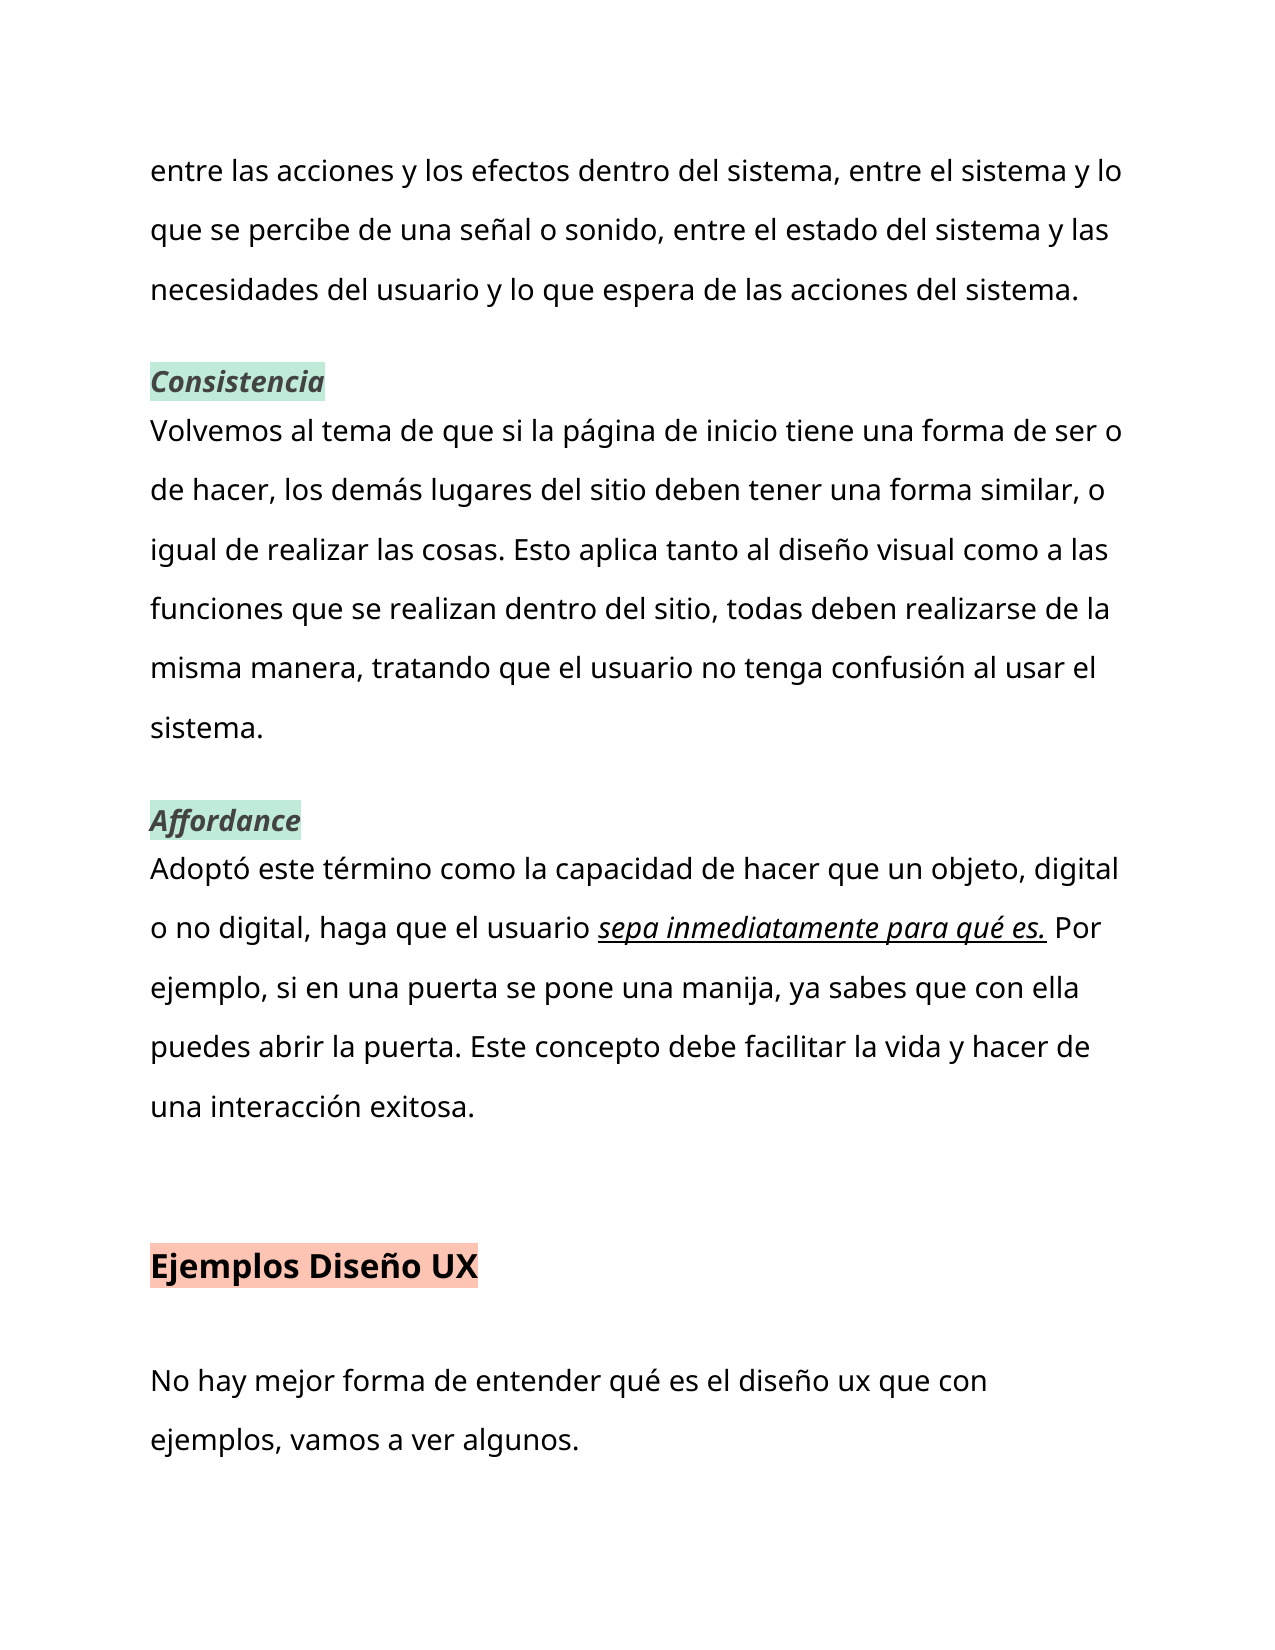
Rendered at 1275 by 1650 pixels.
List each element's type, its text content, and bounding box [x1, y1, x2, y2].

text entre las acciones y los efectos dentro del sistema, entre el sistema y lo que se percibe de una señal o sonido, entre el estado del sistema y las necesidades del usuario y lo que espera de las acciones del sistema. [150, 150, 1125, 309]
subtitle Consistencia [325, 362, 1125, 401]
text Adoptó este término como la capacidad de hacer que un objeto, digital o no digital, haga que el usuario sepa inmediatamente para qué es. Por ejemplo, si en una puerta se pone una manija, ya sabes que con ella puedes abrir la puerta. Este concepto debe facilitar la vida y hacer de una interacción exitosa. [150, 848, 1125, 1126]
text No hay mejor forma de entender qué es el diseño ux que con ejemplos, vamos a ver algunos. [150, 1360, 1125, 1459]
subtitle Affordance [301, 800, 1125, 840]
subtitle Ejemplos Diseño UX [150, 1242, 1125, 1288]
text Volvemos al tema de que si la página de inicio tiene una forma de ser o de hacer, los demás lugares del sitio deben tener una forma similar, o igual de realizar las cosas. Esto aplica tanto al diseño visual como a las funciones que se realizan dentro del sitio, todas deben realizarse de la misma manera, tratando que el usuario no tenga confusión al usar el sistema. [150, 410, 1125, 747]
